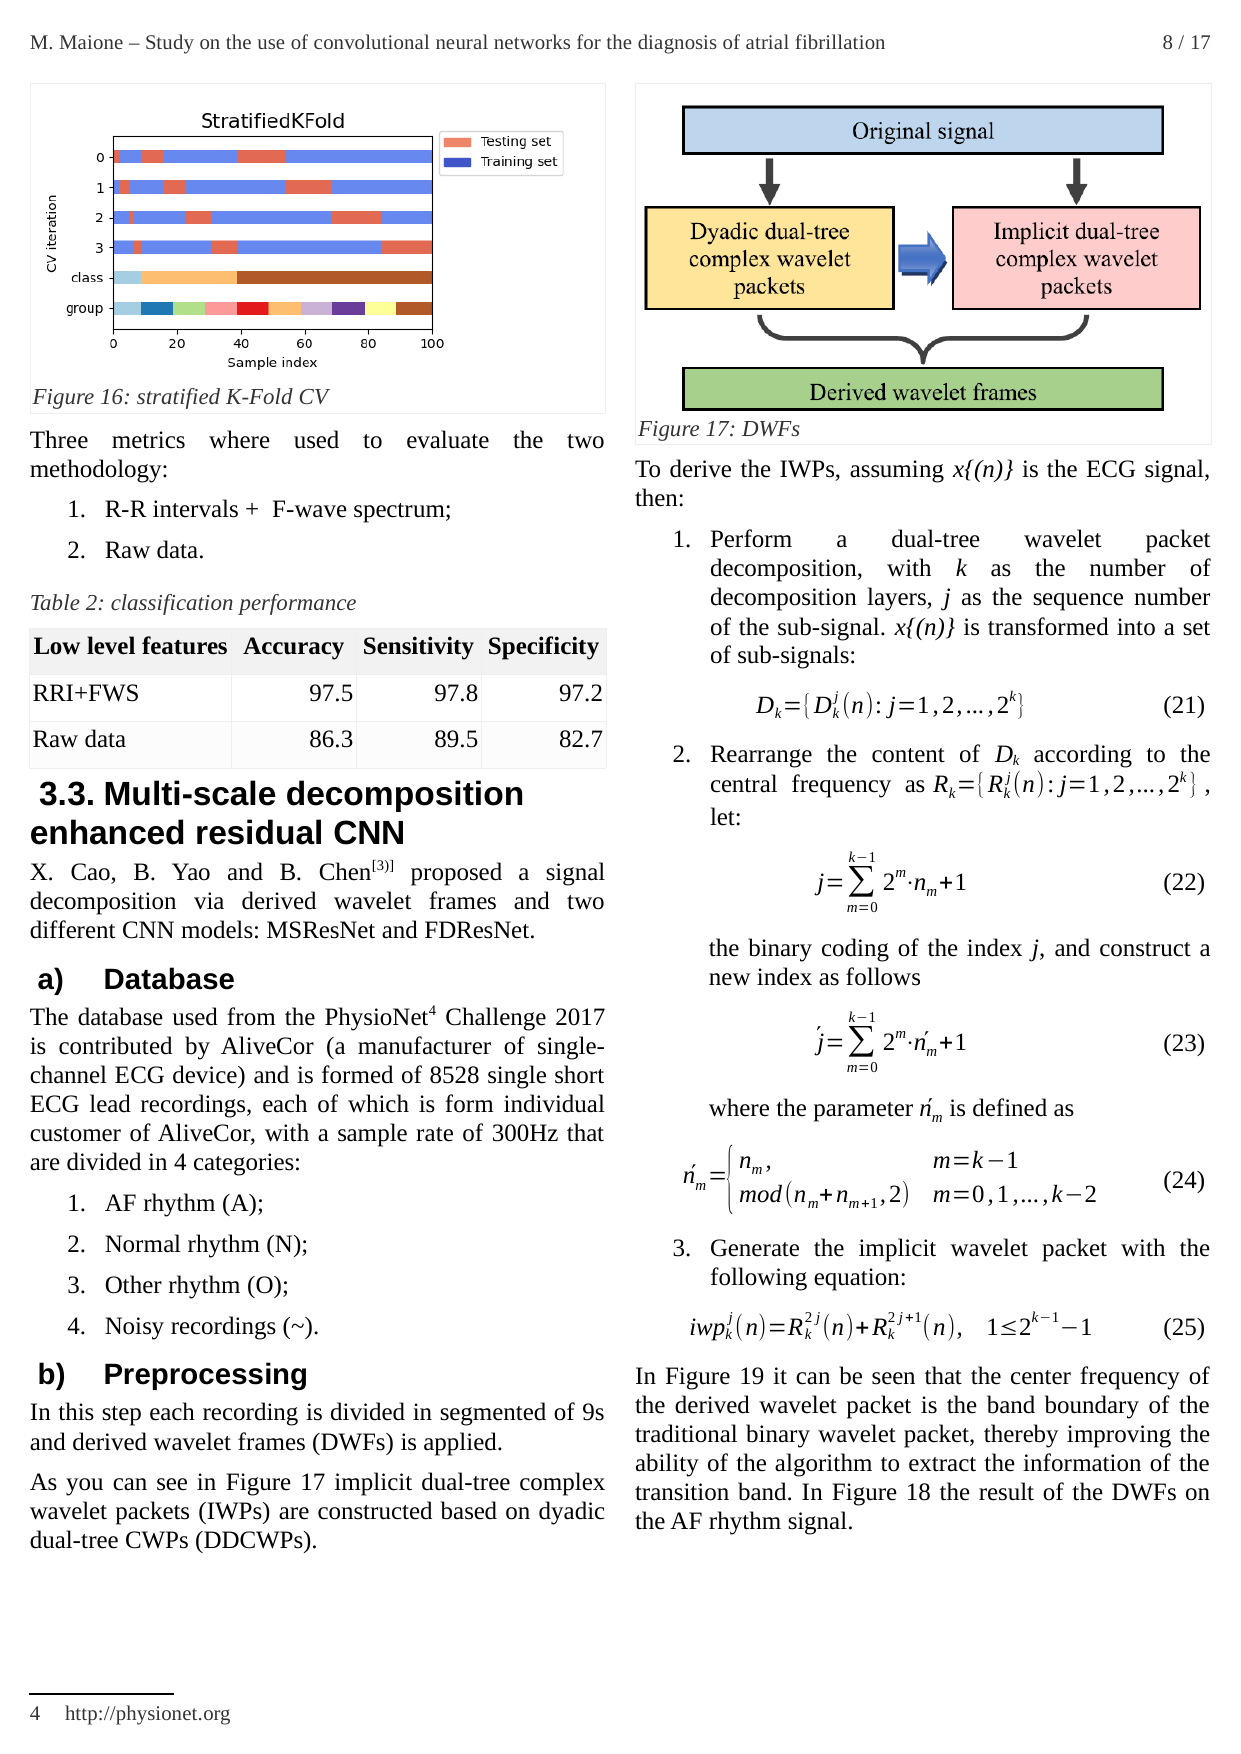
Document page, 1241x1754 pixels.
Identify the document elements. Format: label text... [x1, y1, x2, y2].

list AF rhythm (A); [67, 1188, 605, 1217]
table_cell 86.3 [232, 722, 356, 768]
picture [32, 98, 603, 384]
text As you can see in Figure 17 implicit dual-tree complex wavelet packets (IWPs) are constructed based on dyadic dual-tree CWPs (DDCWPs). [29, 1467, 605, 1554]
table_header [635, 1003, 1147, 1093]
subtitle Multi-scale decomposition enhanced residual CNN [29, 774, 605, 851]
text Figure 16: stratified K-Fold CV [32, 384, 602, 410]
text where the parameteris defined as [709, 1093, 1211, 1126]
table_header (25) [1147, 1303, 1211, 1361]
table_header (21) [1147, 681, 1211, 739]
list Noisy recordings (~). [67, 1311, 605, 1339]
text In Figure 19 it can be seen that the center frequency of the derived wavelet packet is the band boundary of the traditional binary wavelet packet, thereby improving the ability of the algorithm to extract the information of the transition band. In Figure 18 the result of the DWFs on the AF rhythm signal. [635, 1361, 1211, 1535]
table_cell Raw data [30, 722, 231, 768]
subtitle Preprocessing [29, 1357, 605, 1391]
table_header Low level features [30, 629, 231, 674]
table_header [635, 1138, 1147, 1233]
list Normal rhythm (N); [67, 1229, 605, 1258]
table_cell 89.5 [357, 722, 481, 768]
table_header Accuracy [232, 629, 356, 674]
table_header [635, 1303, 1147, 1361]
table_cell 97.2 [482, 675, 606, 721]
table_header [635, 843, 1147, 933]
table_cell 82.7 [482, 722, 606, 768]
table_header [635, 681, 1147, 739]
list Rearrange the content of Dk according to the central frequency as, let: [672, 739, 1211, 831]
text Table 2: classification performance [29, 588, 605, 615]
text X. Cao, B. Yao and B. Chen[3] proposed a signal decomposition via derived wavelet frames and two different CNN models: MSResNet and FDResNet. [29, 857, 605, 944]
subtitle Database [29, 962, 605, 996]
list R-R intervals + F-wave spectrum; [67, 494, 605, 523]
list Raw data. [67, 535, 605, 564]
table_cell RRI+FWS [30, 675, 231, 721]
text http://physionet.org [29, 1700, 605, 1724]
table_header (24) [1147, 1138, 1211, 1233]
text In this step each recording is divided in segmented of 9s and derived wavelet frames (DWFs) is applied. [29, 1397, 605, 1455]
table_header Sensitivity [357, 629, 481, 674]
list Other rhythm (O); [67, 1270, 605, 1299]
text Three metrics where used to evaluate the two methodology: [29, 424, 605, 483]
text Figure 17: DWFs [638, 415, 1208, 441]
table_header (23) [1147, 1003, 1211, 1093]
text The database used from the PhysioNet Challenge 2017 is contributed by AliveCor (a manufacturer of single-channel ECG device) and is formed of 8528 single short ECG lead recordings, each of which is form individual customer of AliveCor, with a sample rate of 300Hz that are divided in 4 categories: [29, 1002, 605, 1176]
table_header Specificity [482, 629, 606, 674]
list Generate the implicit wavelet packet with the following equation: [672, 1233, 1211, 1291]
text the binary coding of the index j, and construct a new index as follows [709, 933, 1211, 991]
text To derive the IWPs, assuming x{(n)} is the ECG signal, then: [635, 454, 1211, 512]
list Perform a dual-tree wavelet packet decomposition, with k as the number of decomposition layers, j as the sequence number of the sub-signal. x{(n)} is transformed into a set of sub-signals: [672, 524, 1211, 669]
picture [637, 98, 1208, 415]
table_cell 97.5 [232, 675, 356, 721]
table_cell 97.8 [357, 675, 481, 721]
table_header (22) [1147, 843, 1211, 933]
